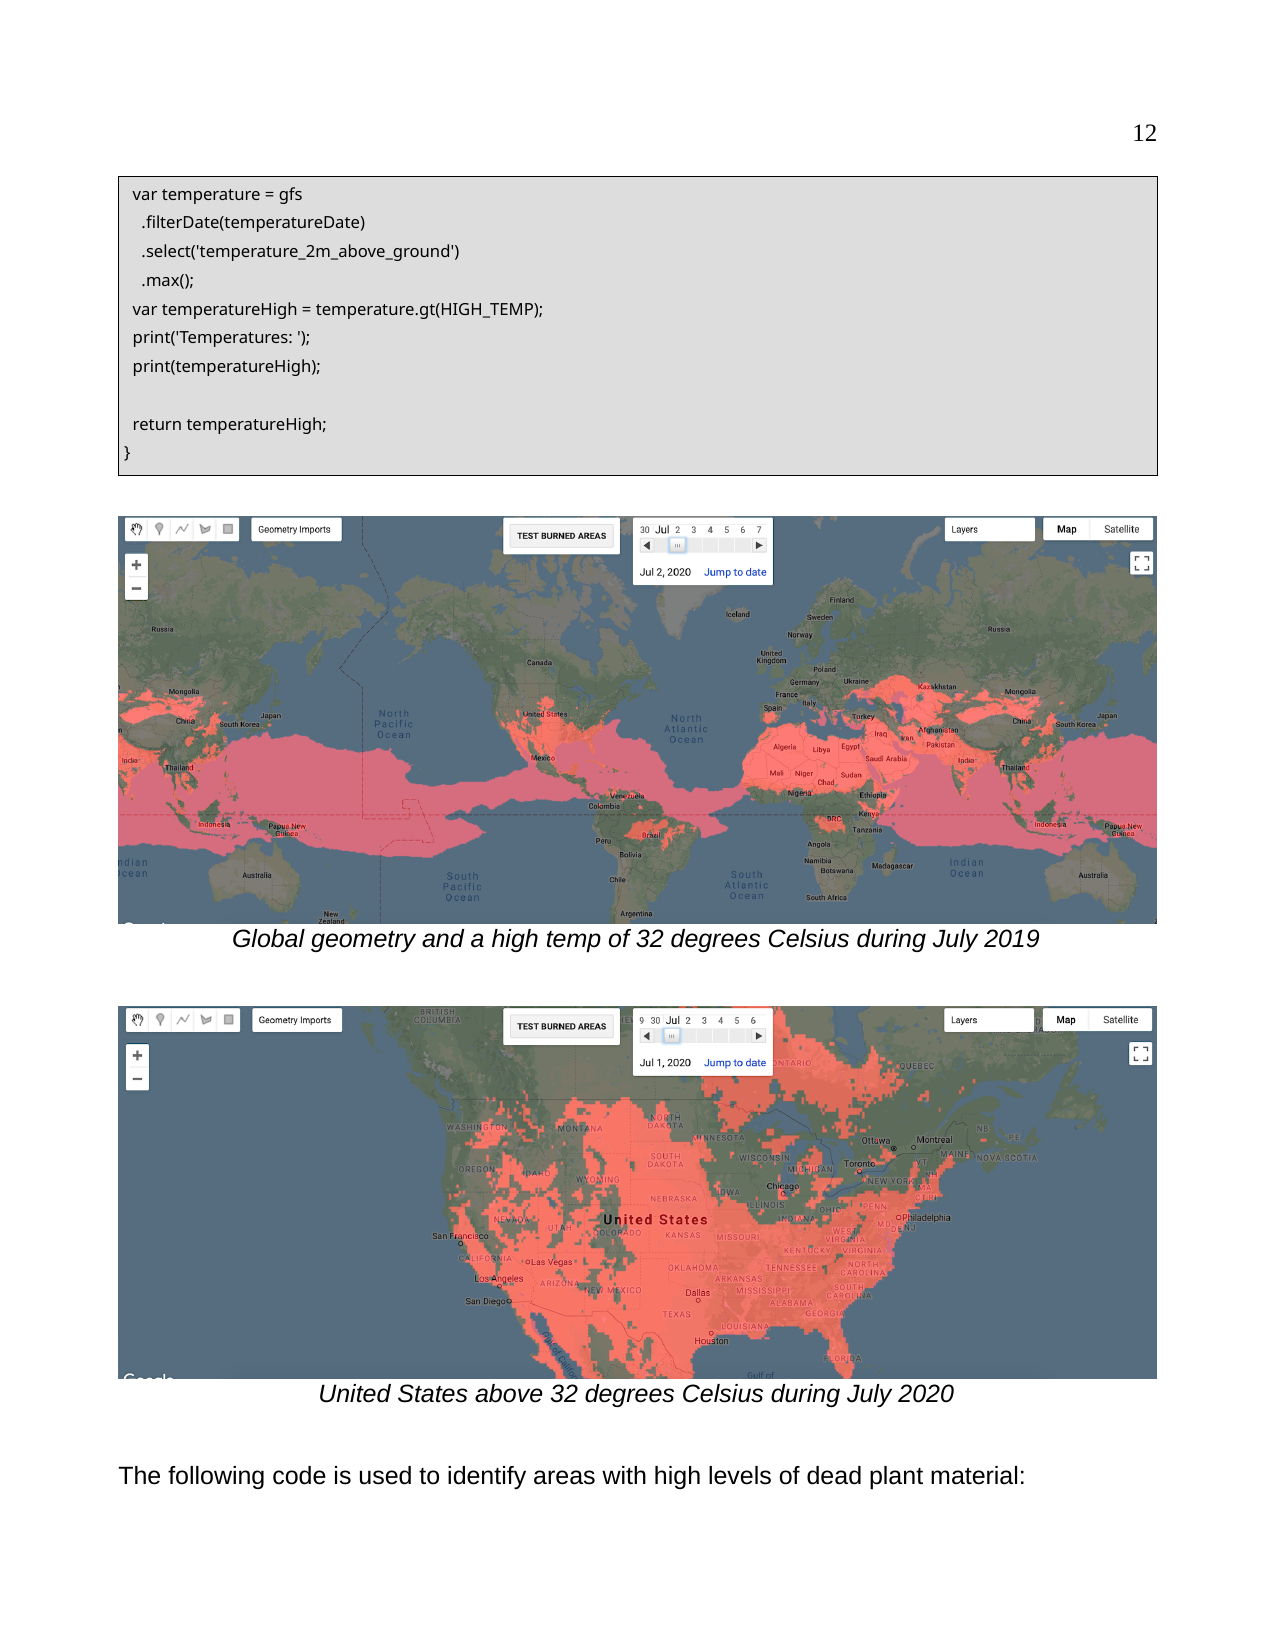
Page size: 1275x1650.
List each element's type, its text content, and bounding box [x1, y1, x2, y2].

text United States above 32 degrees Celsius during July 2020 [118, 1379, 1157, 1407]
text Global geometry and a high temp of 32 degrees Celsius during July 2019 [118, 924, 1157, 953]
picture [118, 1006, 1157, 1379]
picture [118, 516, 1157, 924]
text The following code is used to identify areas with high levels of dead plant material: [118, 1461, 1157, 1490]
table_header var temperature = gfs .filterDate(temperatureDate) .select('temperature_2m_above_ground') .max(); var temperatureHigh = temperature.gt(HIGH_TEMP); print('Temperatures: '); print(temperatureHigh); return temperatureHigh; } [119, 177, 1157, 475]
